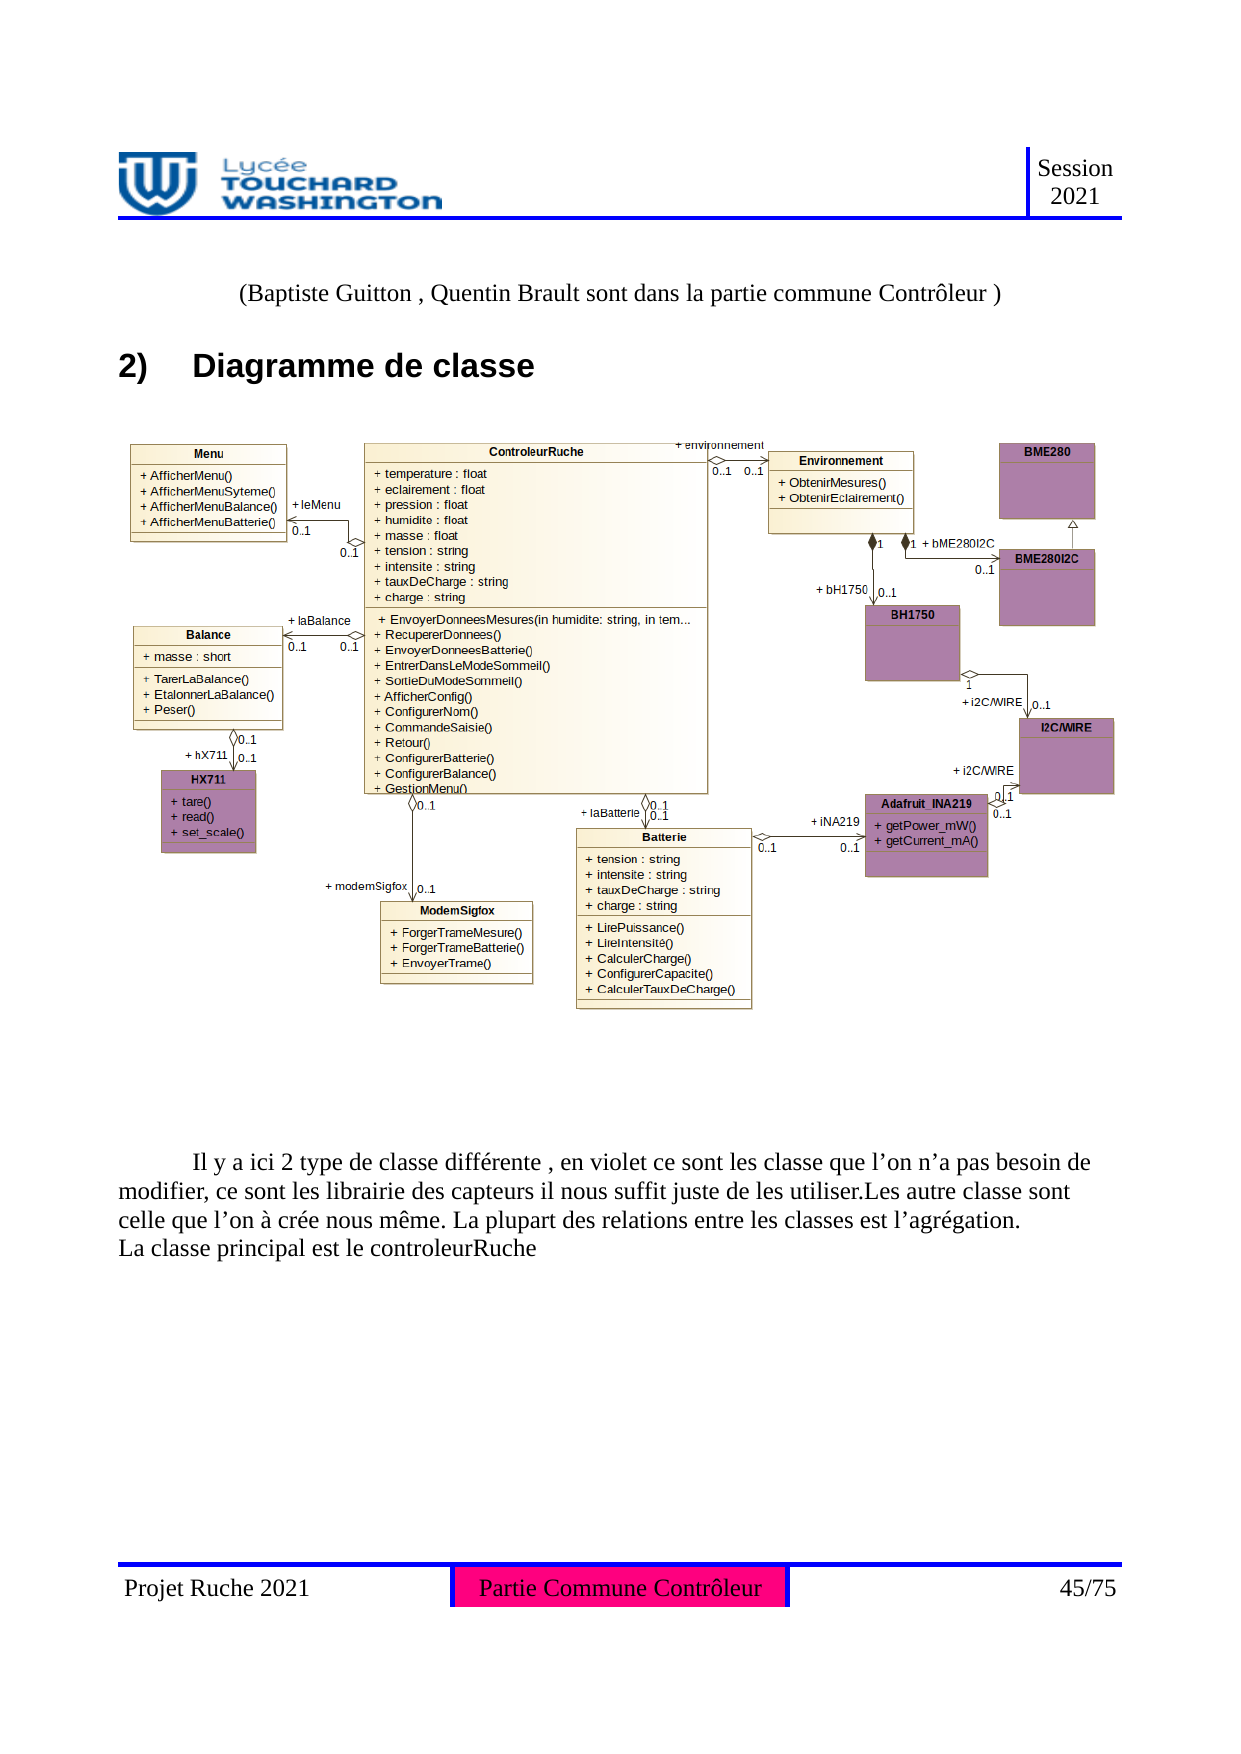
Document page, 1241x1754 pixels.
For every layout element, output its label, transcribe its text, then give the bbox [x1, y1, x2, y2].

picture [118, 152, 442, 216]
picture [120, 417, 1124, 1019]
text Il y a ici 2 type de classe différente , en violet ce sont les classe que l’on n’a pas besoin de modifier, ce sont les librairie des capteurs il nous suffit juste de les utiliser.Les autre classe sont celle que l’on à crée nous même. La plupart des relations entre les classes est l’agrégation. [118, 1147, 1122, 1233]
text (Baptiste Guitton , Quentin Brault sont dans la partie commune Contrôleur ) [118, 278, 1122, 307]
text La classe principal est le controleurRuche [118, 1233, 1122, 1262]
subtitle Diagramme de classe [118, 346, 1122, 385]
